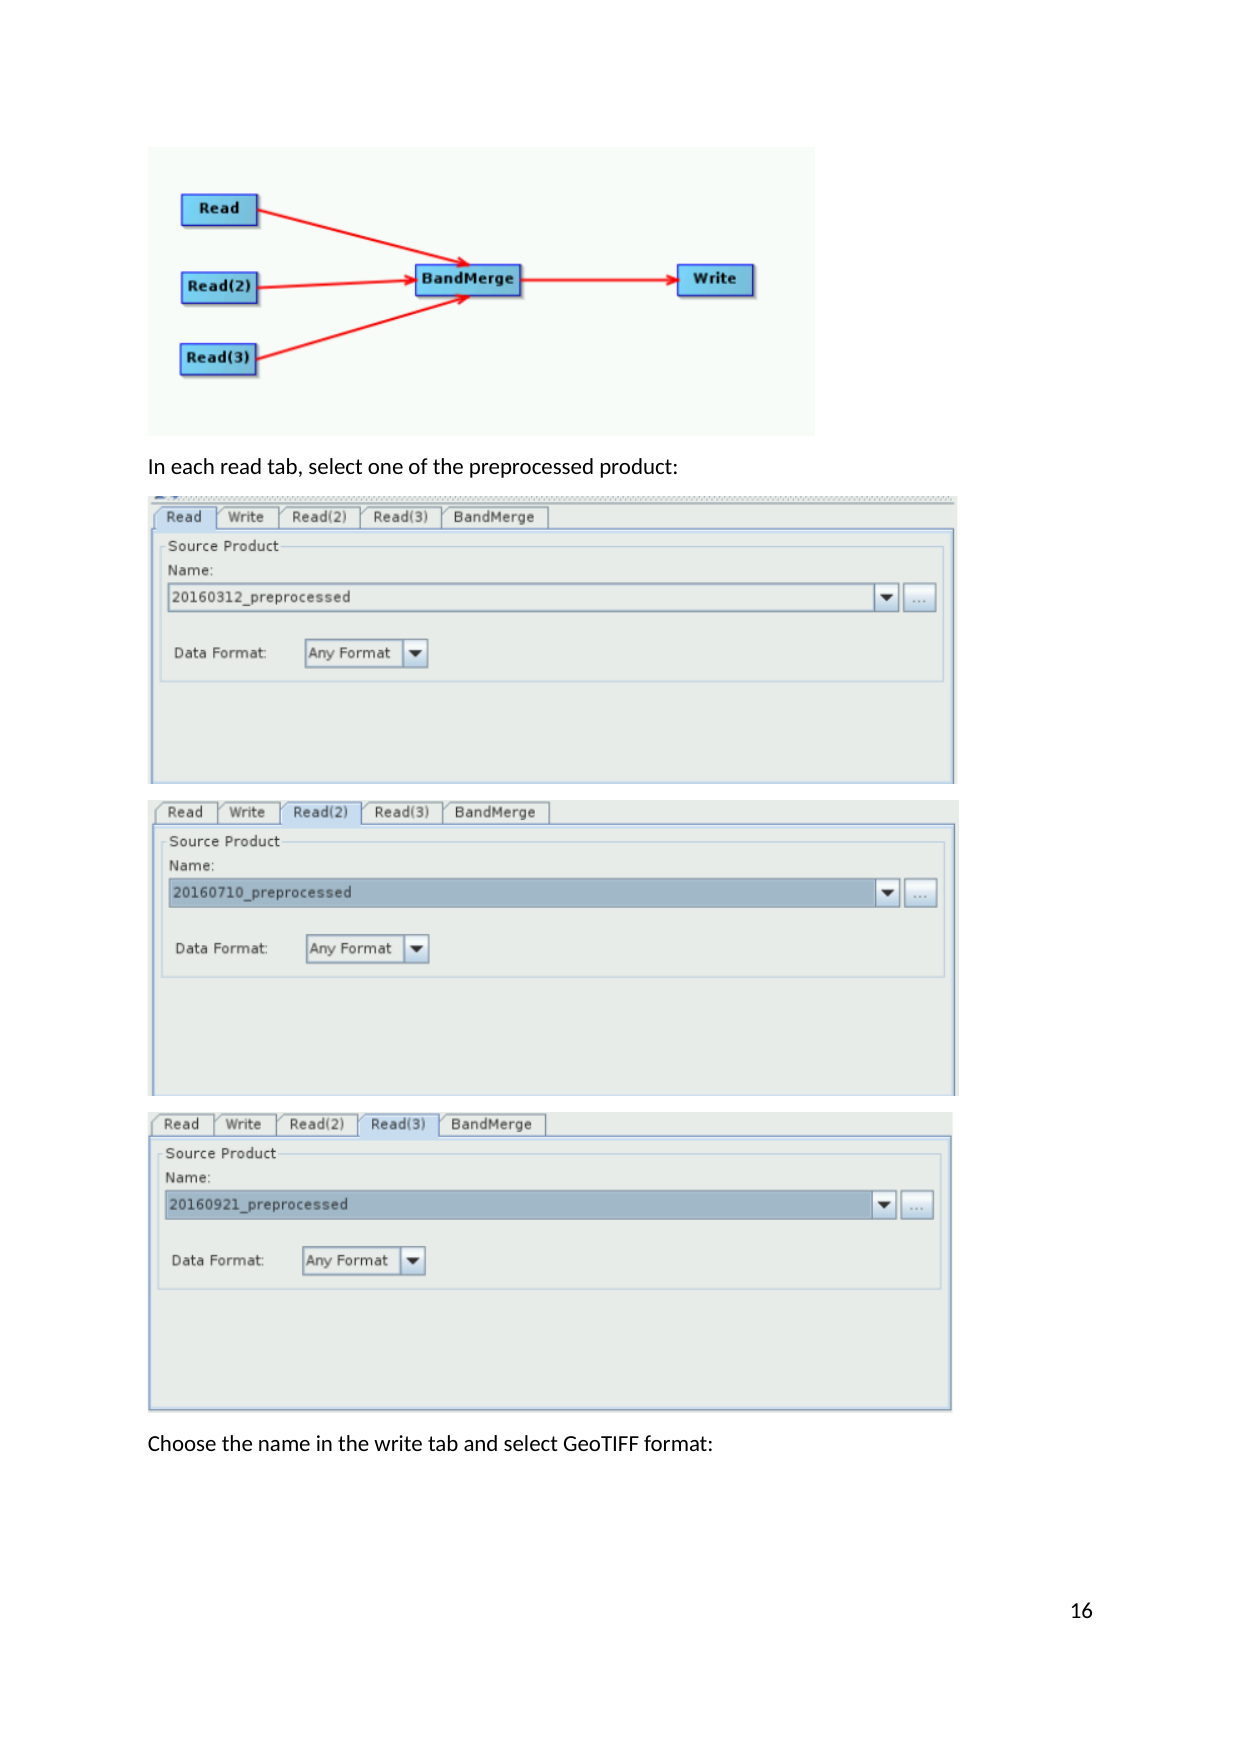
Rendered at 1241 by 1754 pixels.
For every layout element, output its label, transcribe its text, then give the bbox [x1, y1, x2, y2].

picture [147, 800, 959, 1096]
text Choose the name in the write tab and select GeoTIFF format: [148, 1429, 1093, 1457]
picture [147, 147, 816, 436]
picture [147, 496, 958, 784]
text In each read tab, select one of the preprocessed product: [148, 452, 1093, 480]
picture [147, 1112, 953, 1413]
